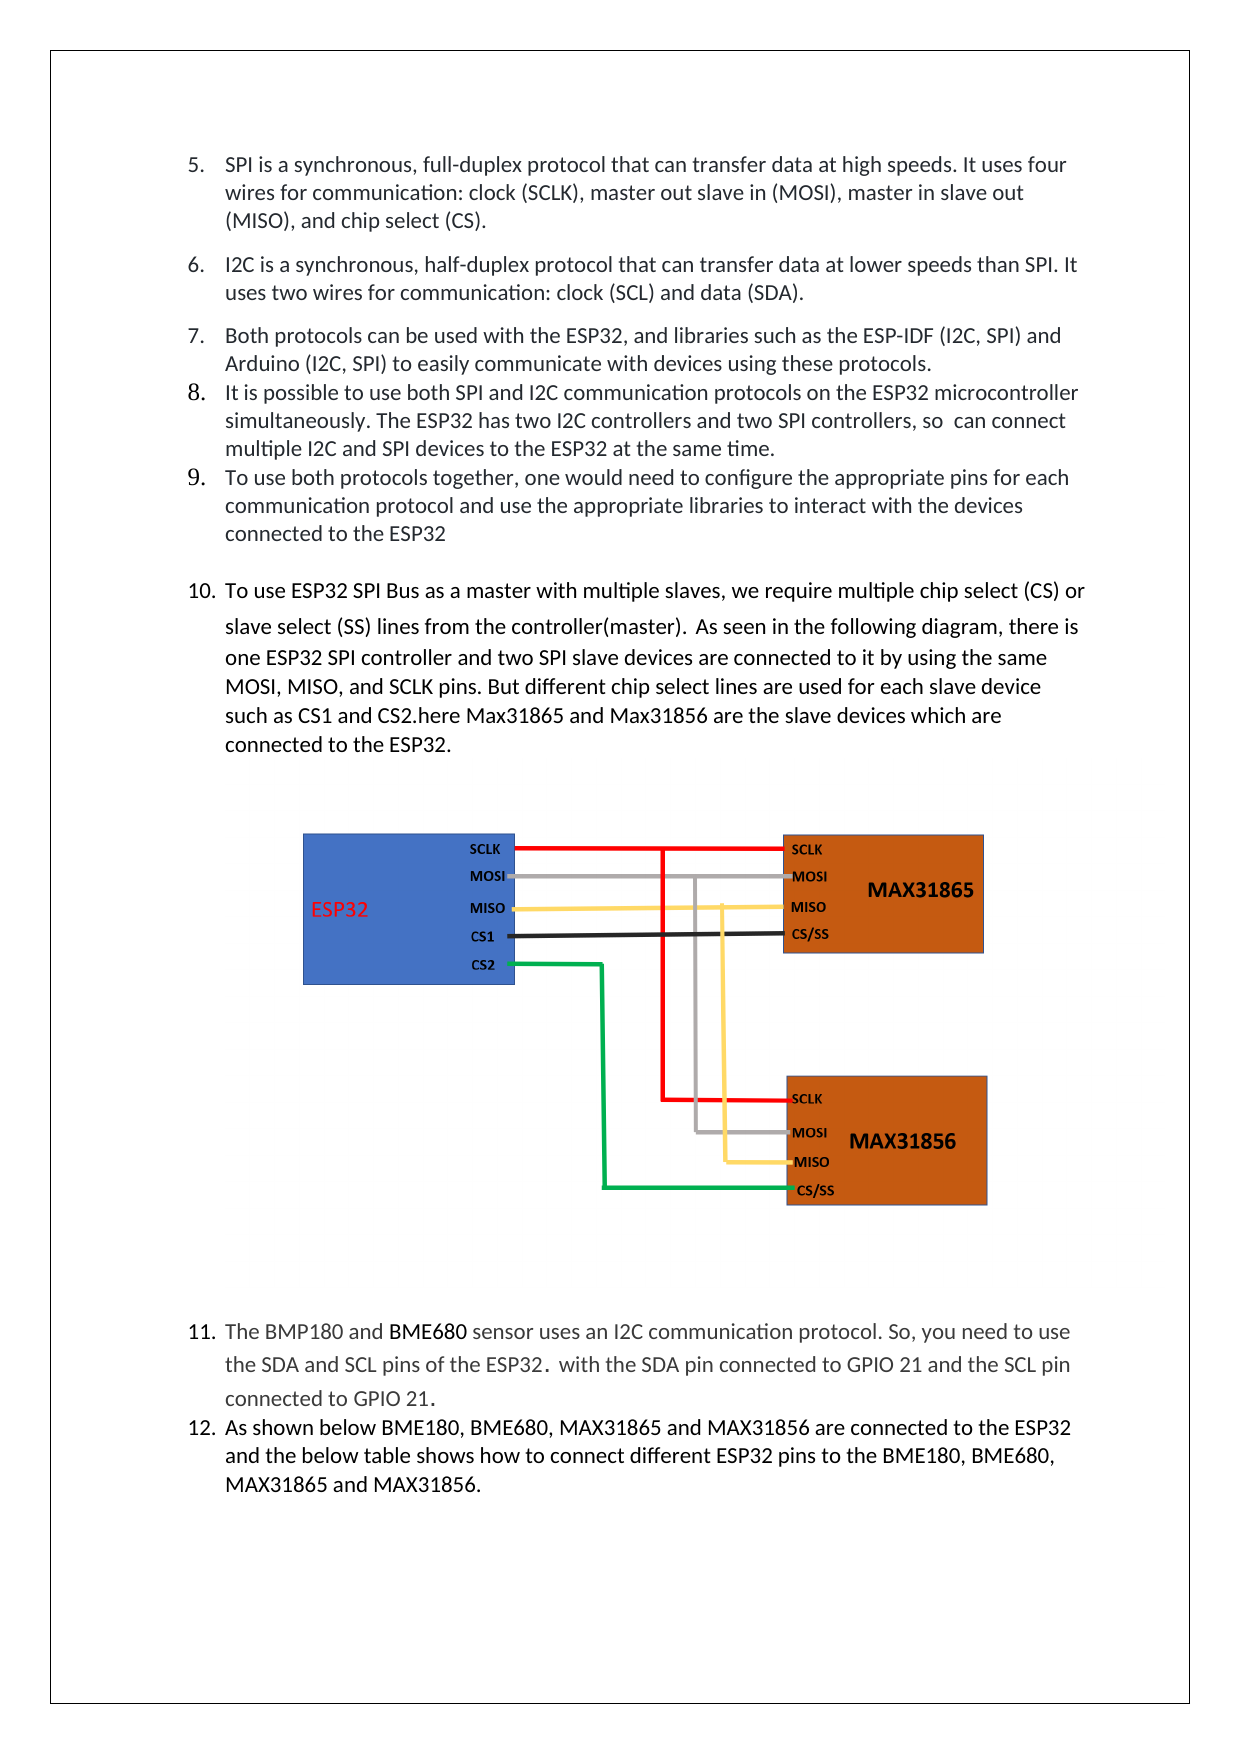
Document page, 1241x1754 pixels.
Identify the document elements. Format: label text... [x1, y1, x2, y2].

list Both protocols can be used with the ESP32, and libraries such as the ESP-IDF (I2C, SPI) and Arduino (I2C, SPI) to easily communicate with devices using these protocols. [187, 321, 1090, 377]
list SPI is a synchronous, full-duplex protocol that can transfer data at high speeds. It uses four wires for communication: clock (SCLK), master out slave in (MOSI), master in slave out (MISO), and chip select (CS). [187, 150, 1090, 234]
list It is possible to use both SPI and I2C communication protocols on the ESP32 microcontroller simultaneously. The ESP32 has two I2C controllers and two SPI controllers, so can connect multiple I2C and SPI devices to the ESP32 at the same time. [187, 377, 1090, 462]
list To use both protocols together, one would need to configure the appropriate pins for each communication protocol and use the appropriate libraries to interact with the devices connected to the ESP32 [187, 462, 1090, 548]
list The BMP180 and BME680 sensor uses an I2C communication protocol. So, you need to use the SDA and SCL pins of the ESP32. with the SDA pin connected to GPIO 21 and the SCL pin connected to GPIO 21. [187, 1317, 1090, 1412]
list As shown below BME180, BME680, MAX31865 and MAX31856 are connected to the ESP32 and the below table shows how to connect different ESP32 pins to the BME180, BME680, MAX31865 and MAX31856. [187, 1413, 1090, 1498]
list I2C is a synchronous, half-duplex protocol that can transfer data at lower speeds than SPI. It uses two wires for communication: clock (SCL) and data (SDA). [187, 250, 1090, 306]
list To use ESP32 SPI Bus as a master with multiple slaves, we require multiple chip select (CS) or slave select (SS) lines from the controller(master). As seen in the following diagram, there is one ESP32 SPI controller and two SPI slave devices are connected to it by using the same MOSI, MISO, and SCLK pins. But different chip select lines are used for each slave device such as CS1 and CS2.here Max31865 and Max31856 are the slave devices which are connected to the ESP32. [187, 576, 1090, 758]
